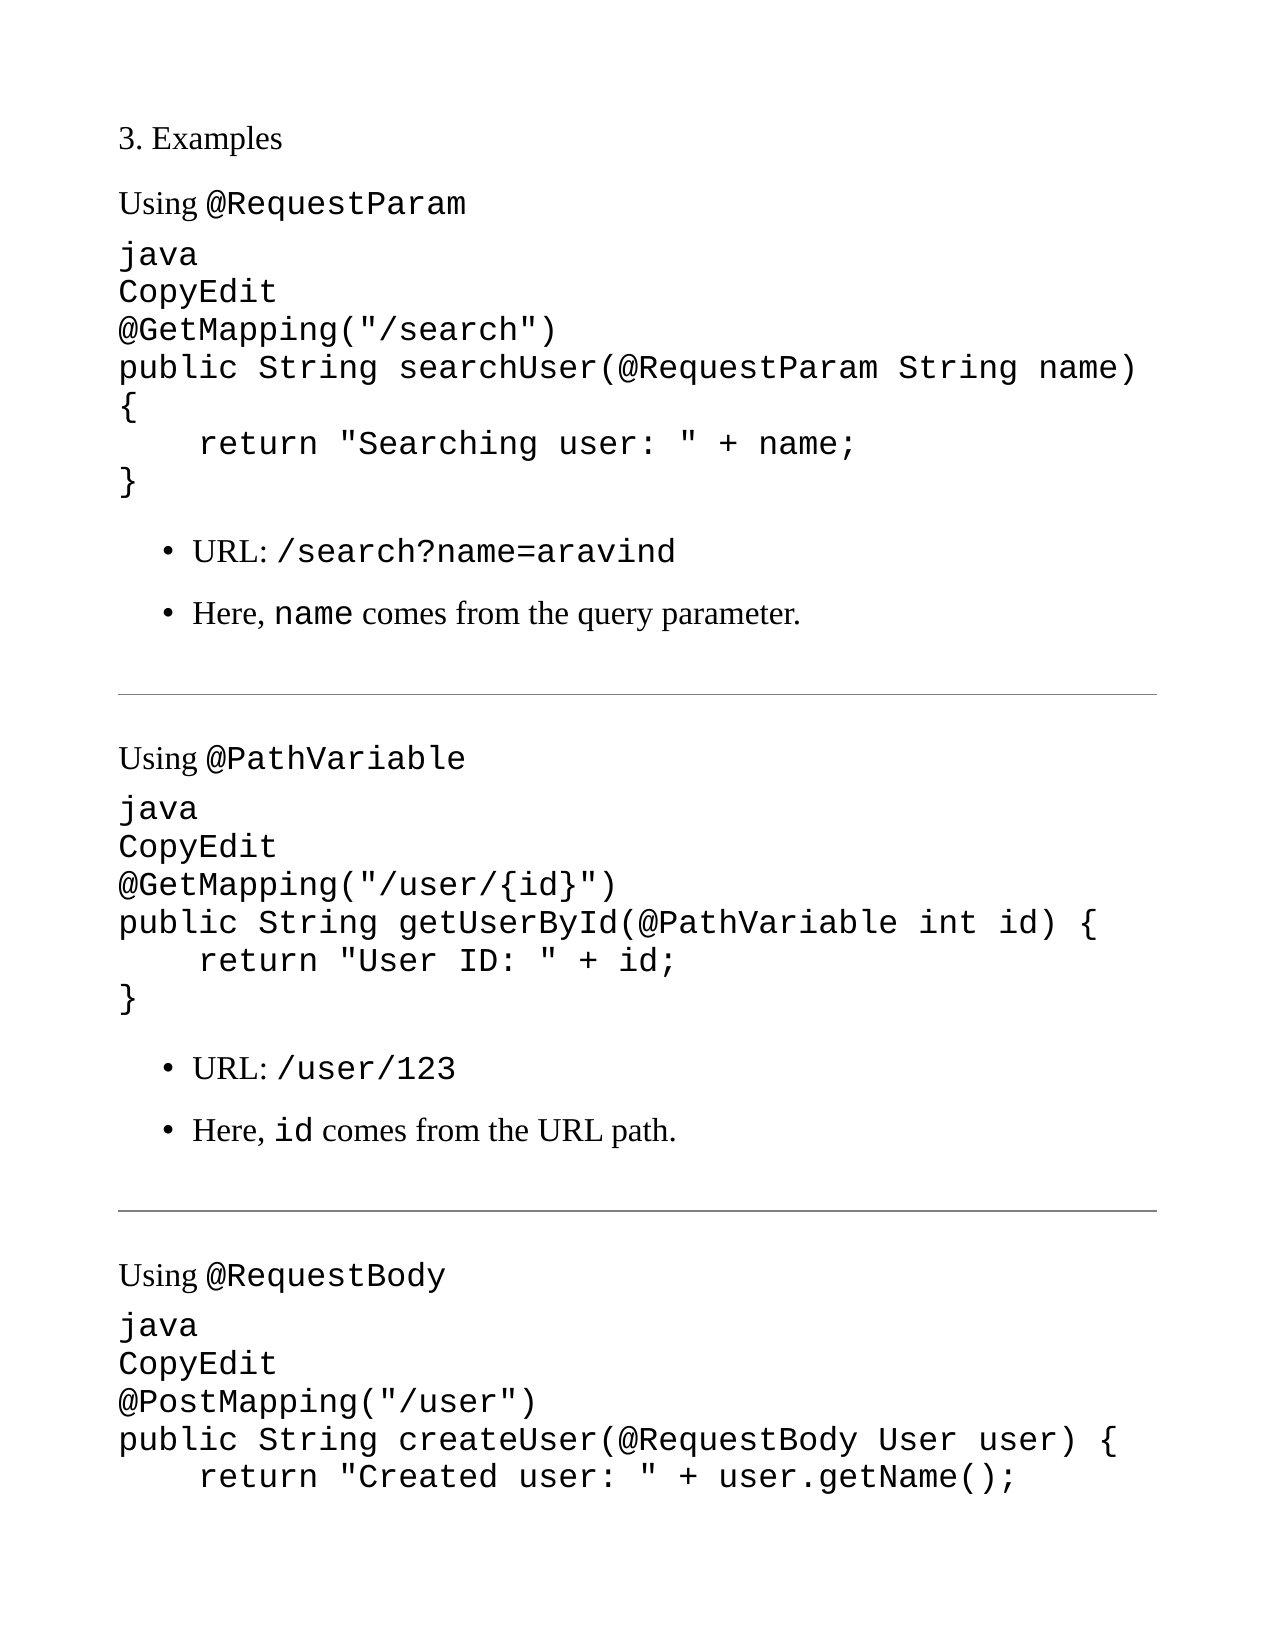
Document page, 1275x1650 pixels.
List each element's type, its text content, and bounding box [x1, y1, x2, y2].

subtitle Using @PathVariable [118, 738, 1157, 779]
text return "Searching user: " + name; [118, 426, 1157, 464]
text public String getUserById(@PathVariable int id) { [118, 905, 1157, 943]
subtitle Using @RequestParam [118, 183, 1157, 225]
text @GetMapping("/search") [118, 313, 1157, 351]
text return "User ID: " + id; [118, 943, 1157, 981]
text } [118, 464, 1157, 502]
list URL: /user/123 [162, 1048, 1157, 1089]
list URL: /search?name=aravind [162, 531, 1157, 573]
text CopyEdit [118, 1347, 1157, 1384]
text public String searchUser(@RequestParam String name) { [118, 351, 1157, 426]
list Here, id comes from the URL path. [162, 1110, 1157, 1152]
text return "Created user: " + user.getName(); [118, 1460, 1157, 1498]
text java [118, 237, 1157, 275]
text java [118, 1309, 1157, 1347]
list Here, name comes from the query parameter. [162, 593, 1157, 635]
text java [118, 792, 1157, 830]
text CopyEdit [118, 275, 1157, 313]
text @PostMapping("/user") [118, 1384, 1157, 1422]
text } [118, 981, 1157, 1019]
text @GetMapping("/user/{id}") [118, 868, 1157, 905]
subtitle Using @RequestBody [118, 1255, 1157, 1296]
text public String createUser(@RequestBody User user) { [118, 1422, 1157, 1460]
text CopyEdit [118, 830, 1157, 868]
subtitle 3. Examples [118, 118, 1157, 156]
